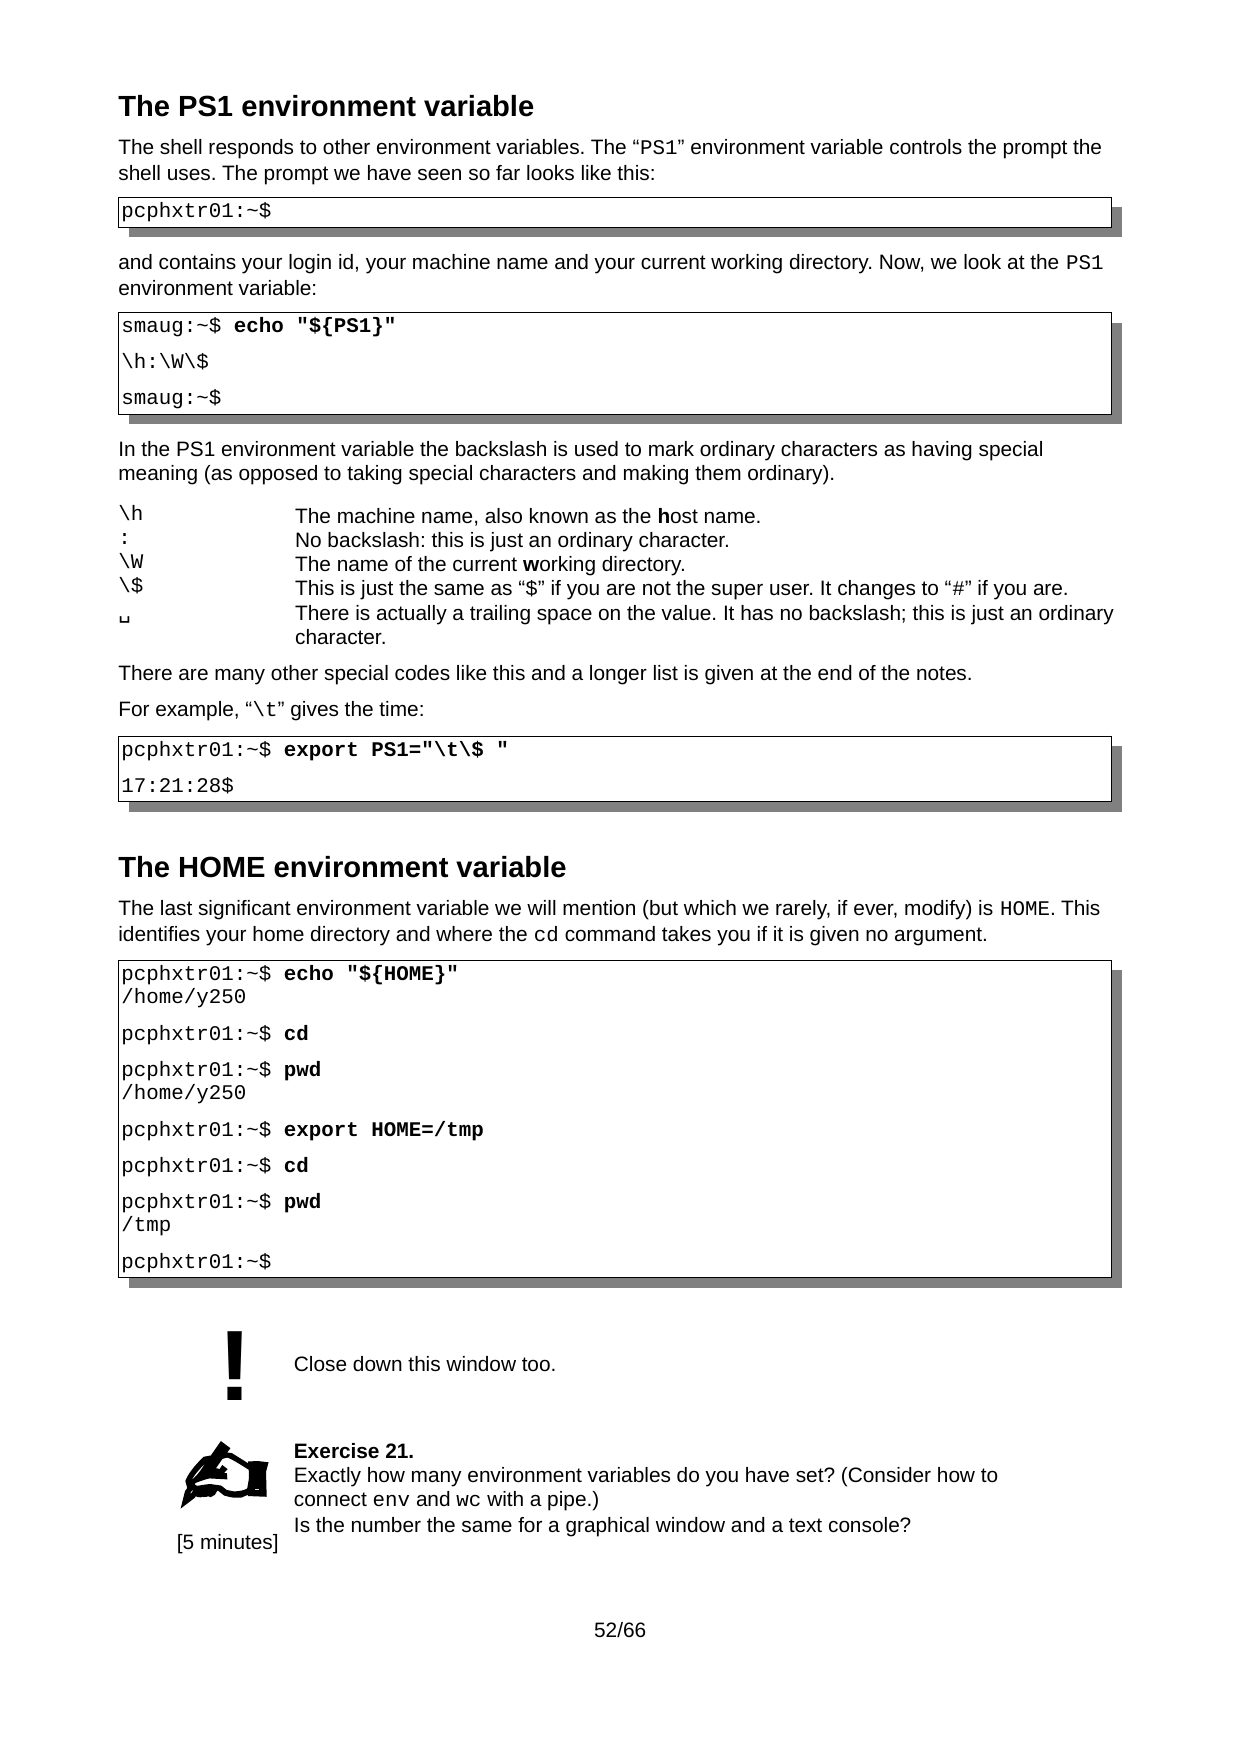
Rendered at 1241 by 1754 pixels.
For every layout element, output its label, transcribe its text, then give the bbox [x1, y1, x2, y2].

text pcphxtr01:~$ cd [119, 1019, 1111, 1046]
table_cell : [118, 528, 295, 551]
table_cell \W [118, 551, 295, 575]
text pcphxtr01:~$ pwd /tmp [119, 1188, 1111, 1238]
table_cell There is actually a trailing space on the value. It has no backslash; this is just an ordinary character. [295, 601, 1122, 649]
text In the PS1 environment variable the backslash is used to mark ordinary characters as having special meaning (as opposed to taking special characters and making them ordinary). [118, 437, 1122, 485]
text pcphxtr01:~$ cd [119, 1152, 1111, 1178]
table_header  [5 minutes] [177, 1439, 294, 1554]
table_cell ␣ [118, 601, 295, 649]
table_cell This is just the same as “$” if you are not the super user. It changes to “#” if you are. [295, 575, 1122, 601]
subtitle The PS1 environment variable [118, 88, 1122, 122]
text The last significant environment variable we will mention (but which we rarely, if ever, modify) is HOME. This identifies your home directory and where the cd command takes you if it is given no argument. [118, 896, 1122, 947]
text smaug:~$ [119, 384, 1111, 414]
table_cell \$ [118, 575, 295, 601]
text 17:21:28$ [119, 772, 1111, 801]
text There are many other special codes like this and a longer list is given at the end of the notes. [118, 661, 1122, 685]
text pcphxtr01:~$ [119, 198, 1111, 227]
text \h:\W\$ [119, 348, 1111, 375]
text pcphxtr01:~$ [119, 1248, 1111, 1277]
text pcphxtr01:~$ echo "${HOME}" /home/y250 [119, 961, 1111, 1010]
text The shell responds to other environment variables. The “PS1” environment variable controls the prompt the shell uses. The prompt we have seen so far looks like this: [118, 134, 1122, 184]
subtitle The HOME environment variable [118, 849, 1122, 883]
text pcphxtr01:~$ export PS1="\t\$ " [119, 737, 1111, 762]
table_header The machine name, also known as the host name. [295, 504, 1122, 527]
table_header Close down this window too. [294, 1306, 1048, 1421]
table_cell The name of the current working directory. [295, 551, 1122, 575]
table_cell No backslash: this is just an ordinary character. [295, 528, 1122, 551]
text For example, “\t” gives the time: [118, 697, 1122, 723]
text pcphxtr01:~$ pwd /home/y250 [119, 1056, 1111, 1106]
text smaug:~$ echo "${PS1}" [119, 313, 1111, 339]
text and contains your login id, your machine name and your current working directory. Now, we look at the PS1 environment variable: [118, 250, 1122, 299]
table_header Exactly how many environment variables do you have set? (Consider how to connect env and wc with a pipe.) Is the number the same for a graphical window and a text console? [294, 1439, 1048, 1554]
table_header \h [118, 504, 295, 527]
table_header ! [177, 1306, 294, 1421]
text pcphxtr01:~$ export HOME=/tmp [119, 1116, 1111, 1142]
